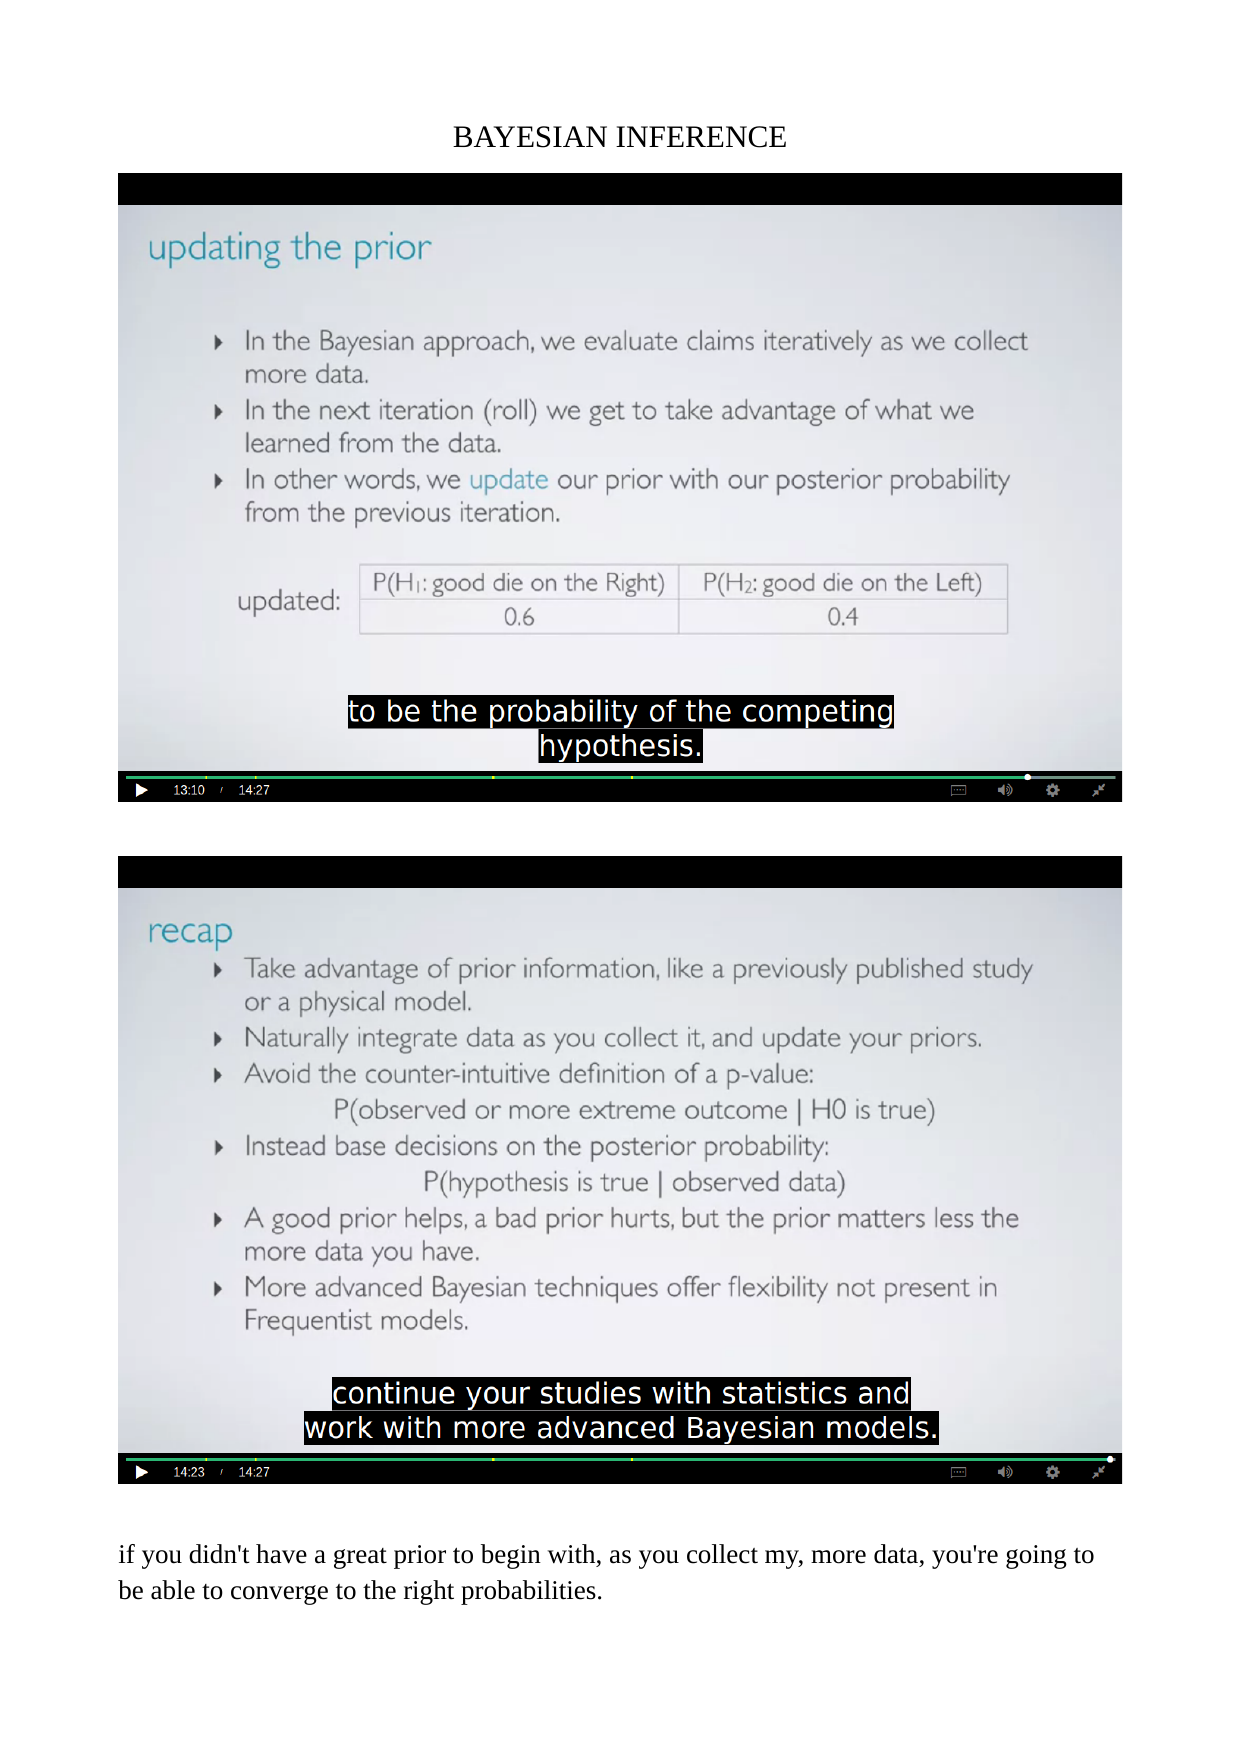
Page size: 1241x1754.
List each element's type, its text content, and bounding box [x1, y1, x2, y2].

text BAYESIAN INFERENCE [118, 118, 1122, 154]
text if you didn't have a great prior to begin with, as you collect my, more data, you're going to be able to converge to the right probabilities. [118, 1538, 1122, 1605]
picture [118, 856, 1123, 1484]
picture [118, 173, 1123, 802]
